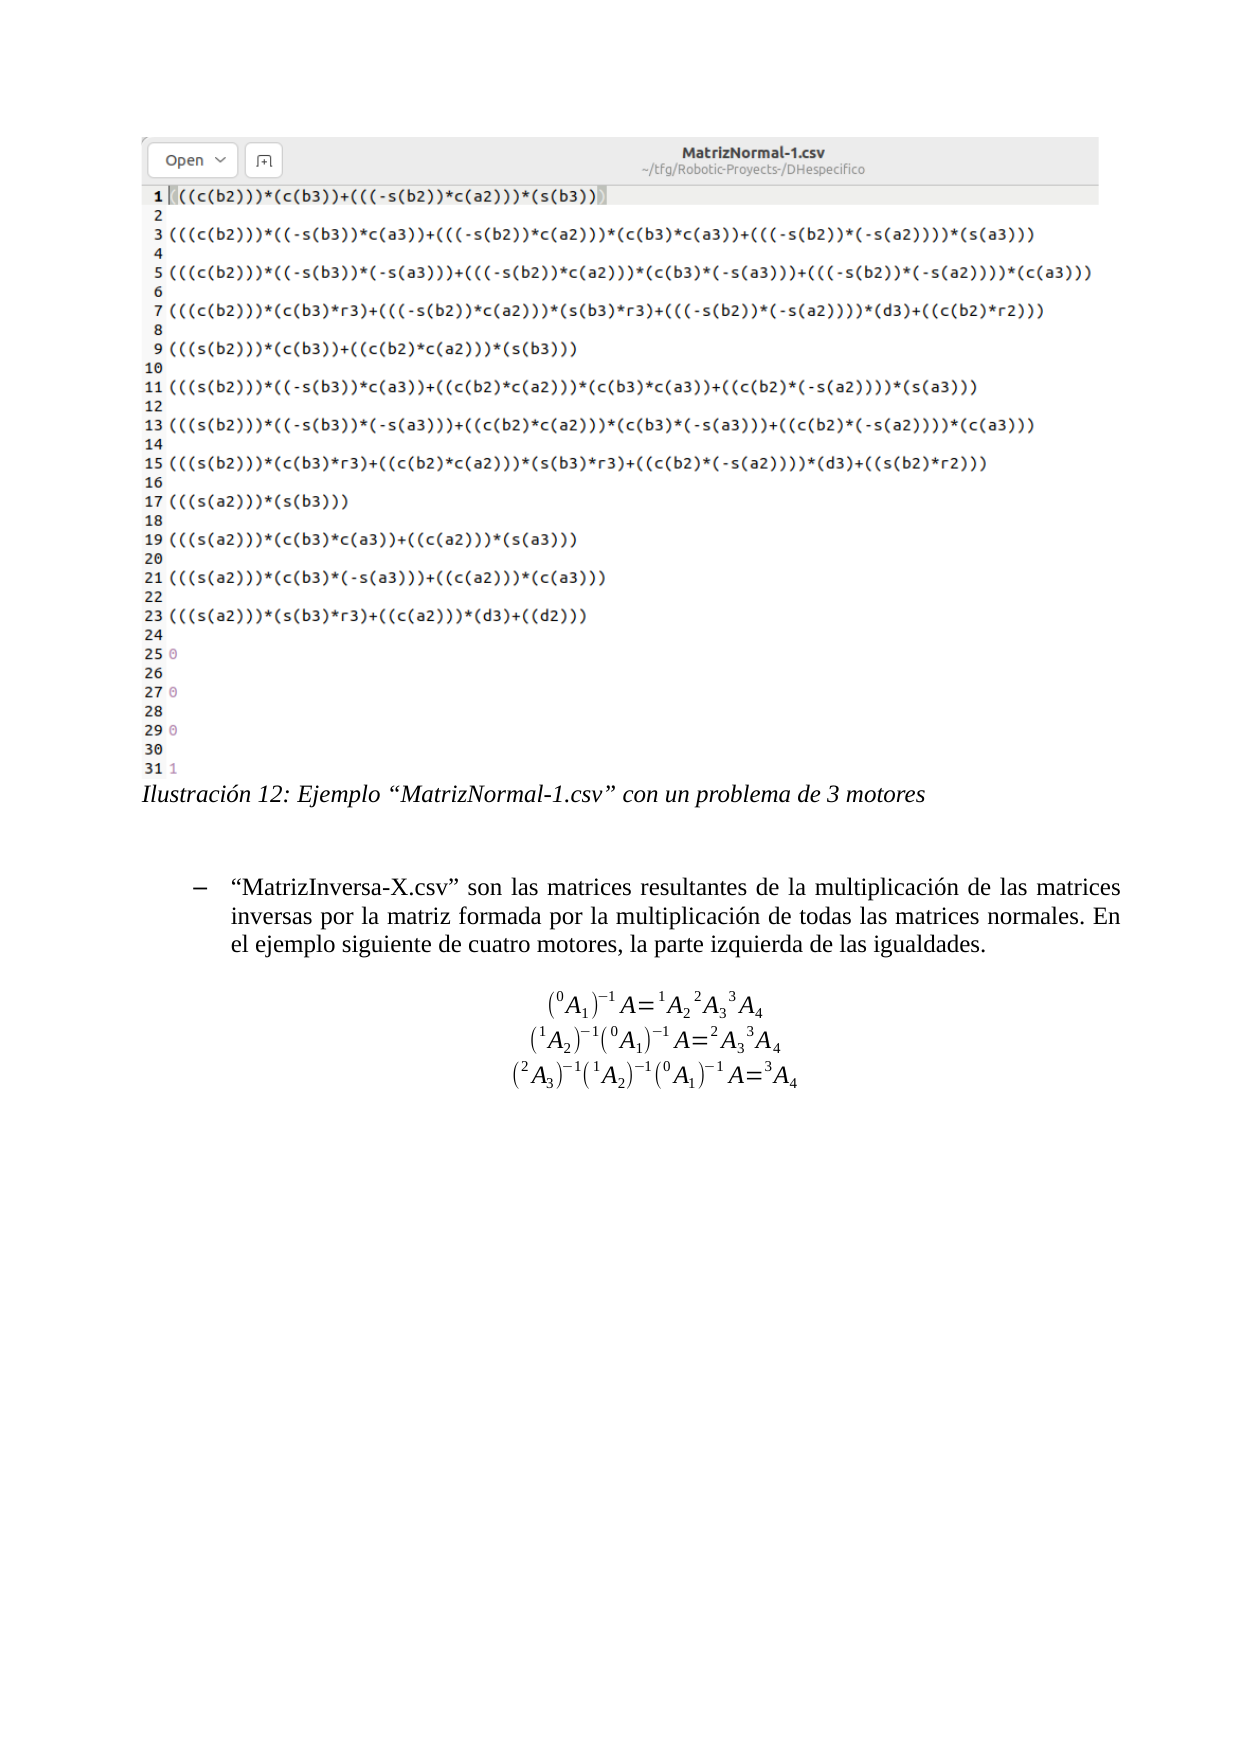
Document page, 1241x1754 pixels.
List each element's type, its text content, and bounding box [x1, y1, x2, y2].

text Ilustración 12: Ejemplo “MatrizNormal-1.csv” con un problema de 3 motores [142, 779, 1099, 808]
list “MatrizInversa-X.csv” son las matrices resultantes de la multiplicación de las matrices inversas por la matriz formada por la multiplicación de todas las matrices normales. En el ejemplo siguiente de cuatro motores, la parte izquierda de las igualdades. [193, 872, 1122, 958]
